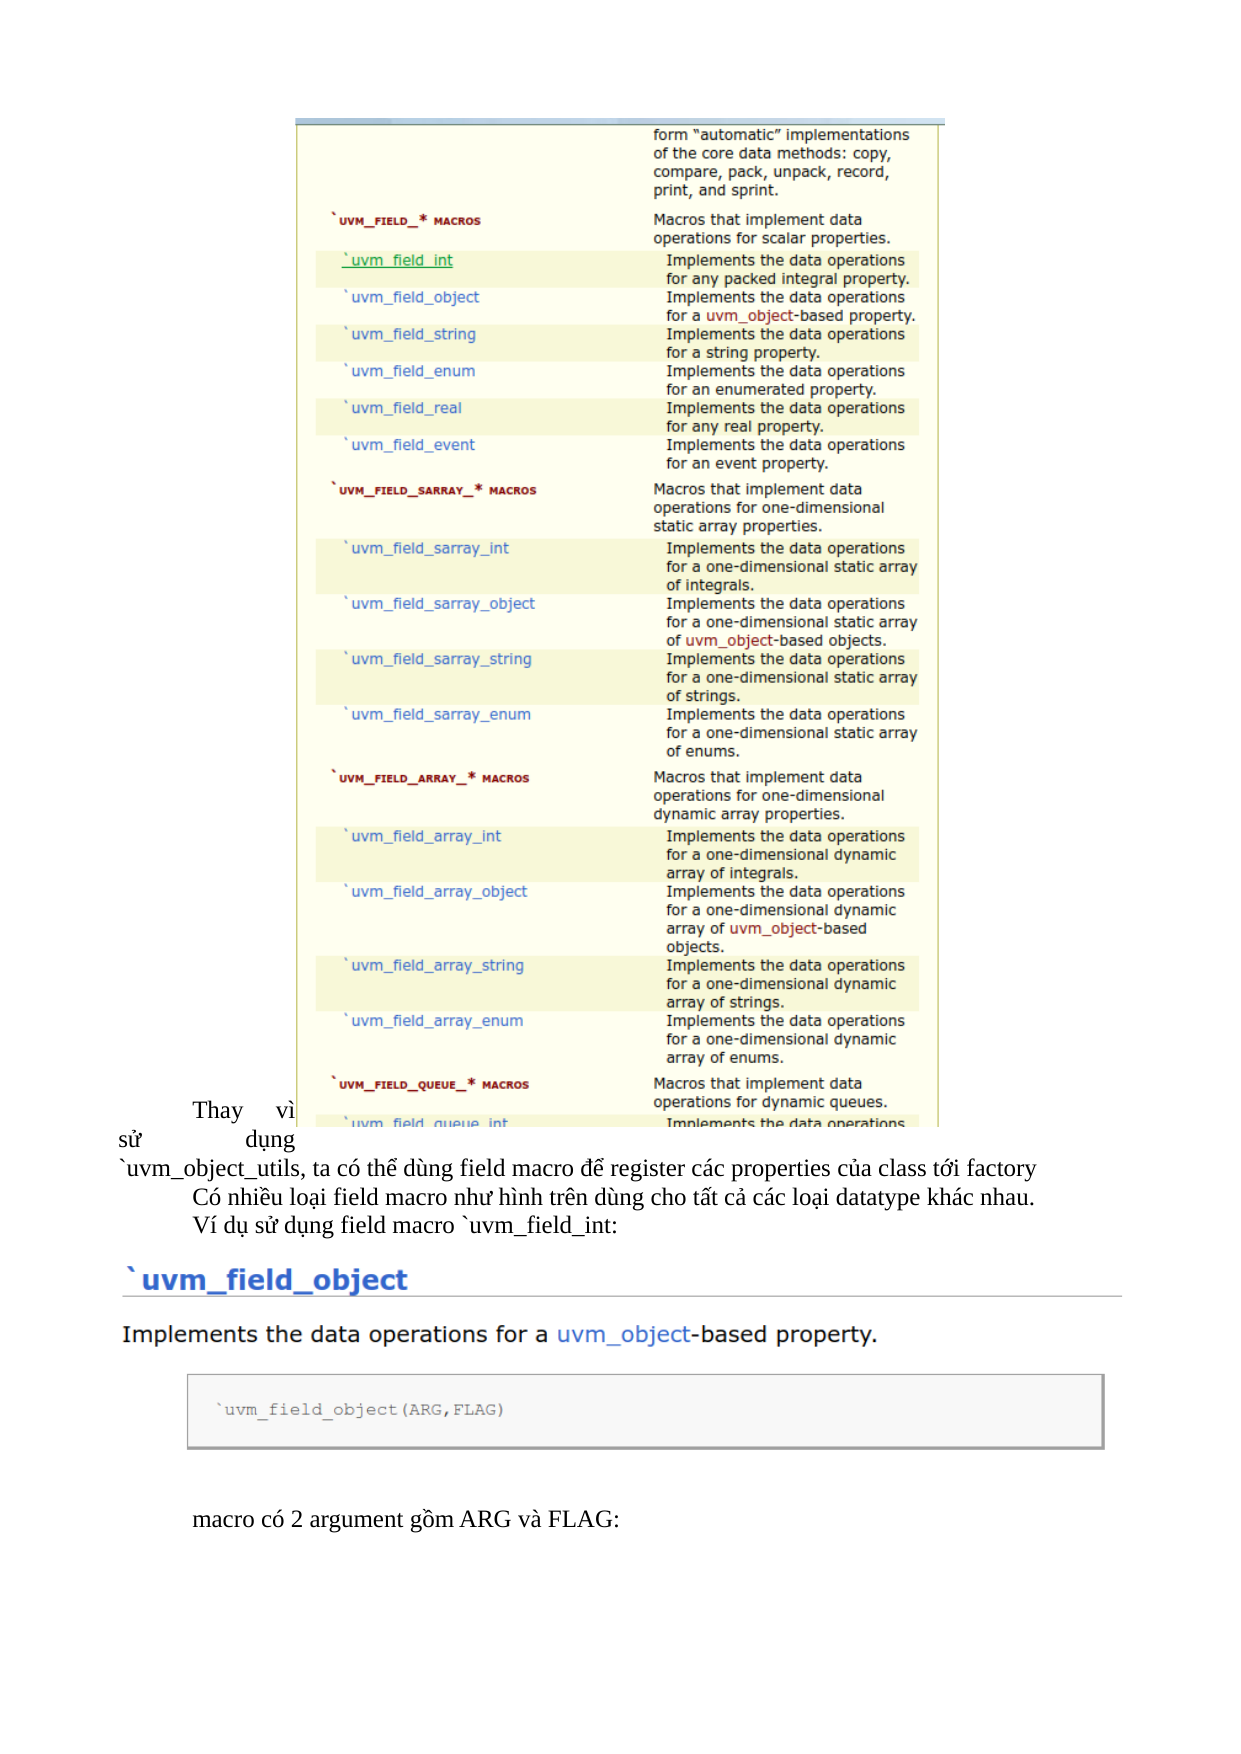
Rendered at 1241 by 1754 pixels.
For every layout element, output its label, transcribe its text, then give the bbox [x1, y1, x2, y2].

text Có nhiều loại field macro như hình trên dùng cho tất cả các loại datatype khác nhau. [118, 1182, 1122, 1211]
text Ví dụ sử dụng field macro `uvm_field_int: [118, 1211, 1122, 1239]
picture [118, 1239, 1123, 1476]
text macro có 2 argument gồm ARG và FLAG: [118, 1476, 1122, 1533]
text Thay vì sử dụng `uvm_object_utils, ta có thể dùng field macro để register các properties của class tới factory [118, 1096, 1122, 1182]
picture [295, 118, 945, 1127]
